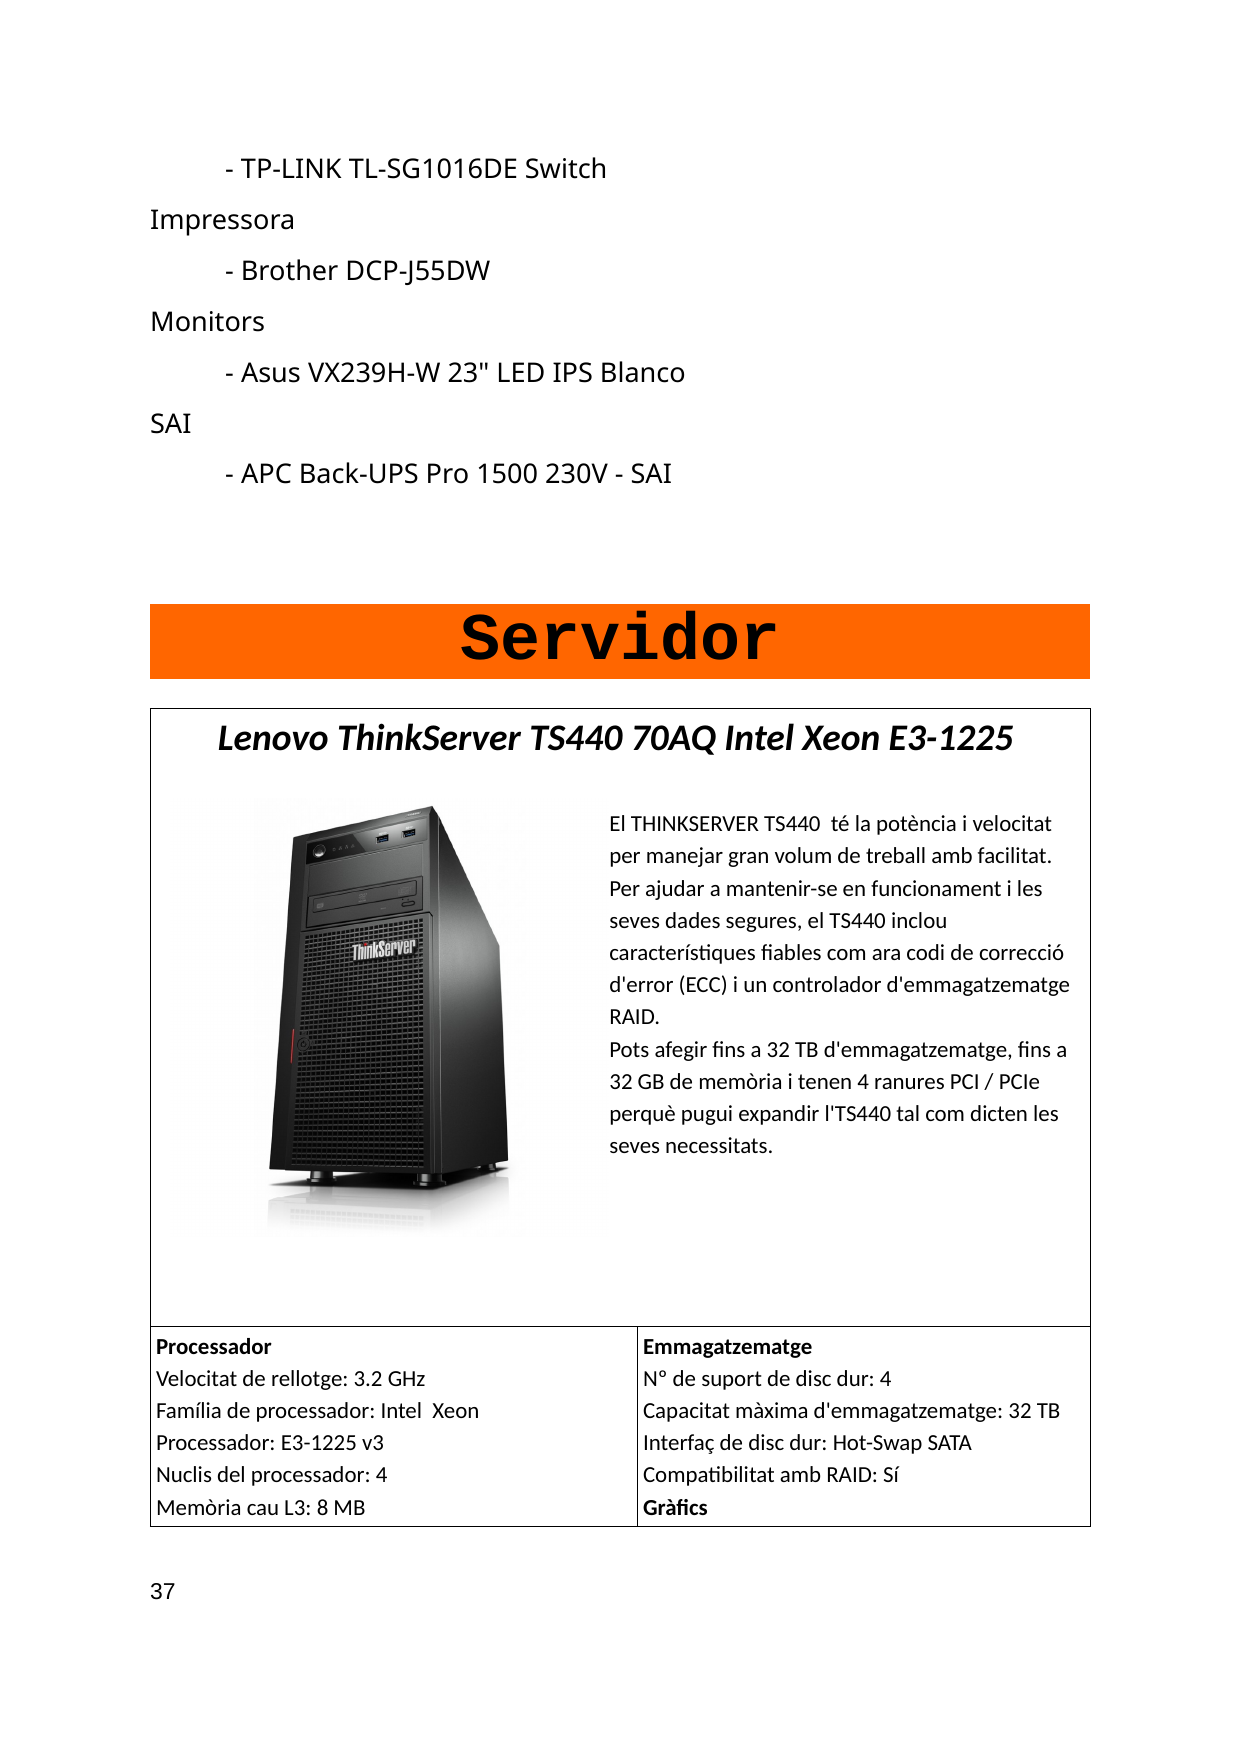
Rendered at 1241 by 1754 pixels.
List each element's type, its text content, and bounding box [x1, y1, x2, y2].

text Servidor [150, 604, 1090, 679]
text Impressora [150, 201, 1090, 238]
text Monitors [150, 302, 1090, 339]
text - Asus VX239H-W 23" LED IPS Blanco [150, 353, 1090, 390]
text - APC Back-UPS Pro 1500 230V - SAI [150, 455, 1090, 492]
text SAI [150, 404, 1090, 441]
table_header Lenovo ThinkServer TS440 70AQ Intel Xeon E3-1225 El THINKSERVER TS440 té la potència i velocitat per manejar gran volum de treball amb facilitat. Per ajudar a mantenir-se en funcionament i les seves dades segures, el TS440 inclou característiques fiables com ara codi de correcció d'error (ECC) i un controlador d'emmagatzematge RAID. Pots afegir fins a 32 TB d'emmagatzematge, fins a 32 GB de memòria i tenen 4 ranures PCI / PCIe perquè pugui expandir l'TS440 tal com dicten les seves necessitats. [151, 709, 1090, 1326]
table_cell Emmagatzematge Nº de suport de disc dur: 4 Capacitat màxima d'emmagatzematge: 32 TB Interfaç de disc dur: Hot-Swap SATA Compatibilitat amb RAID: Sí Gràfics [638, 1327, 1090, 1526]
table_cell Processador Velocitat de rellotge: 3.2 GHz Família de processador: Intel Xeon Processador: E3-1225 v3 Nuclis del processador: 4 Memòria cau L3: 8 MB [151, 1327, 637, 1526]
text - TP-LINK TL-SG1016DE Switch [150, 150, 1090, 187]
picture [170, 798, 609, 1237]
text - Brother DCP-J55DW [150, 252, 1090, 288]
